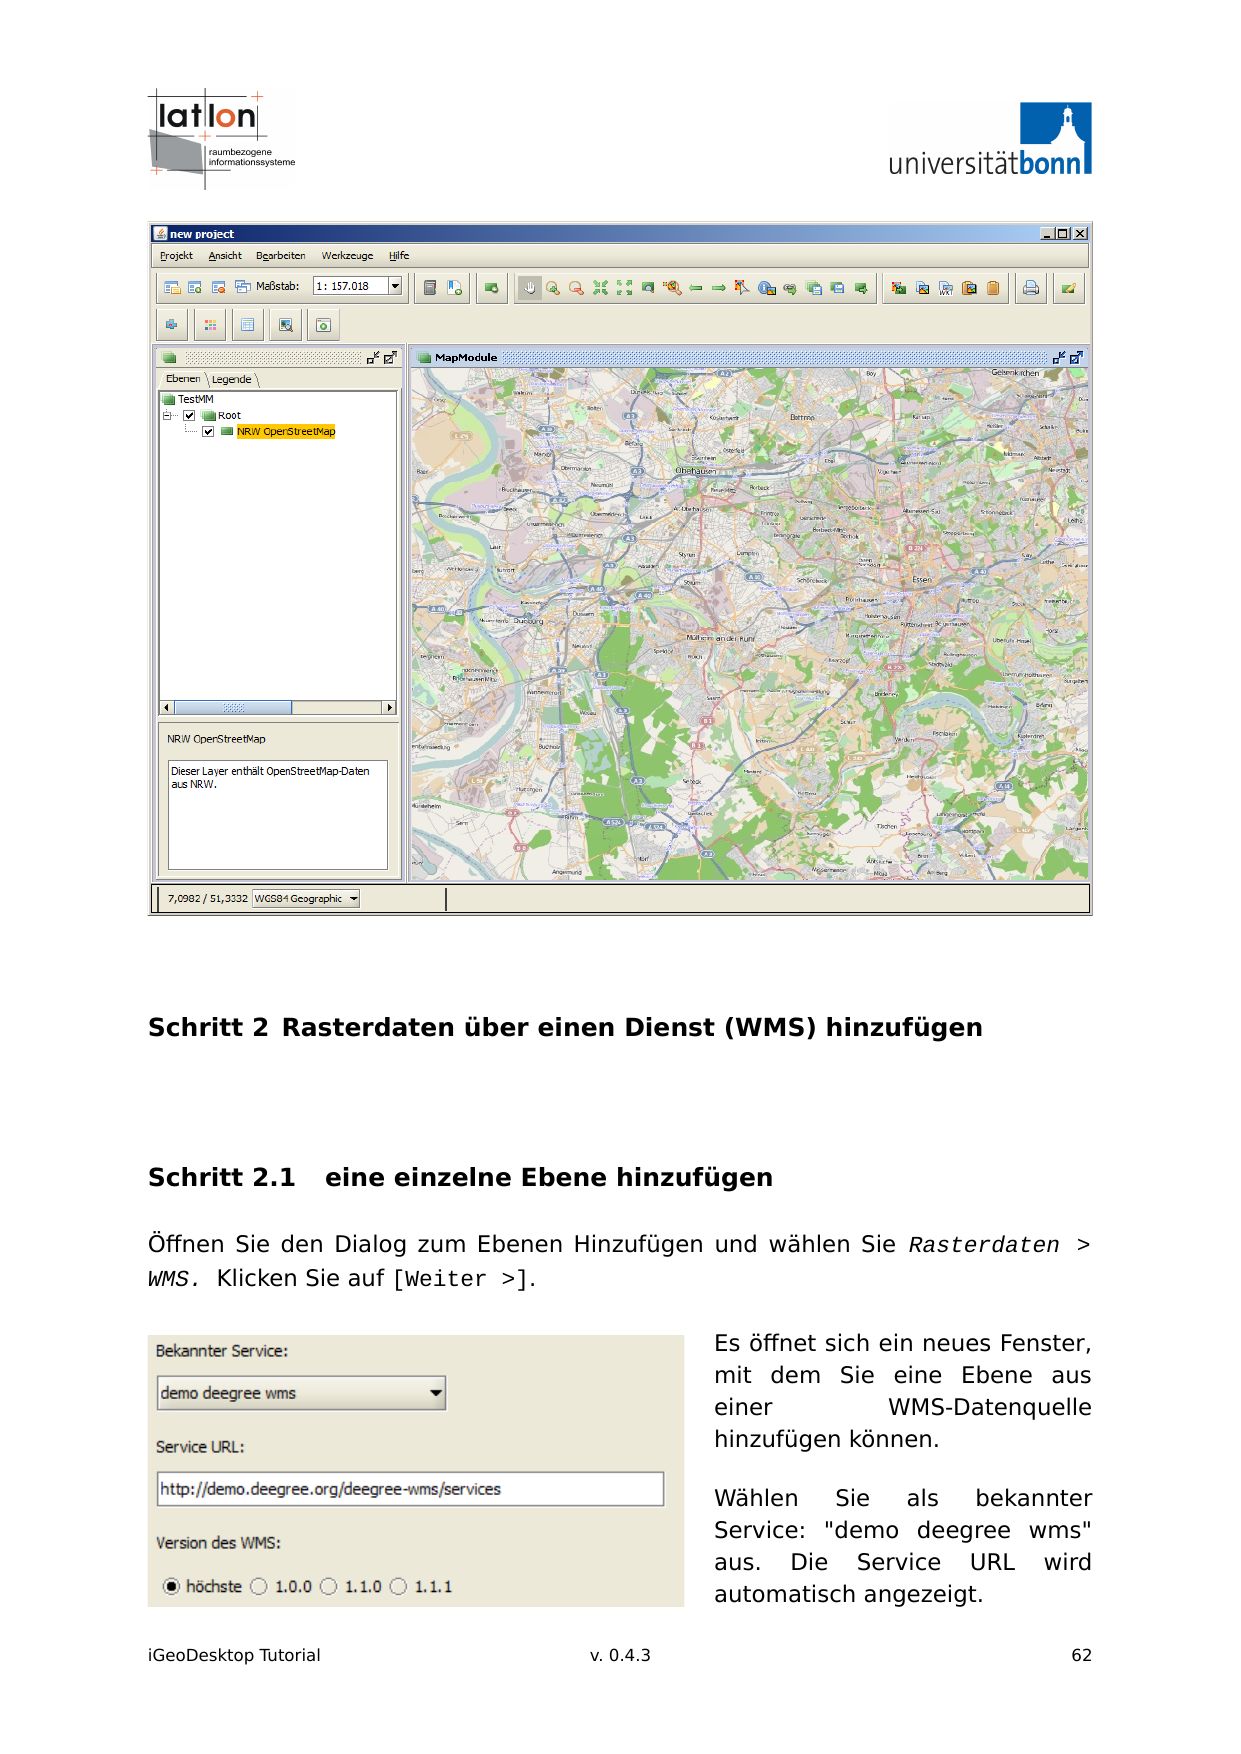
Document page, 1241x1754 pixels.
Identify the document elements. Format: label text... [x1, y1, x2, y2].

text Öffnen Sie den Dialog zum Ebenen Hinzufügen und wählen Sie Rasterdaten > WMS. Klicken Sie auf [Weiter >]. Es öffnet sich ein neues Fenster, mit dem Sie eine Ebene aus einer WMS-Datenquelle hinzufügen können. Wählen Sie als bekannter Service: "demo deegree wms" aus. Die Service URL wird automatisch angezeigt. [148, 1232, 1092, 1608]
picture [147, 221, 1093, 916]
picture [147, 1335, 685, 1607]
picture [889, 102, 1093, 174]
subtitle eine einzelne Ebene hinzufügen [148, 1164, 1092, 1193]
subtitle Rasterdaten über einen Dienst (WMS) hinzufügen [148, 1013, 1092, 1042]
picture [147, 88, 295, 190]
